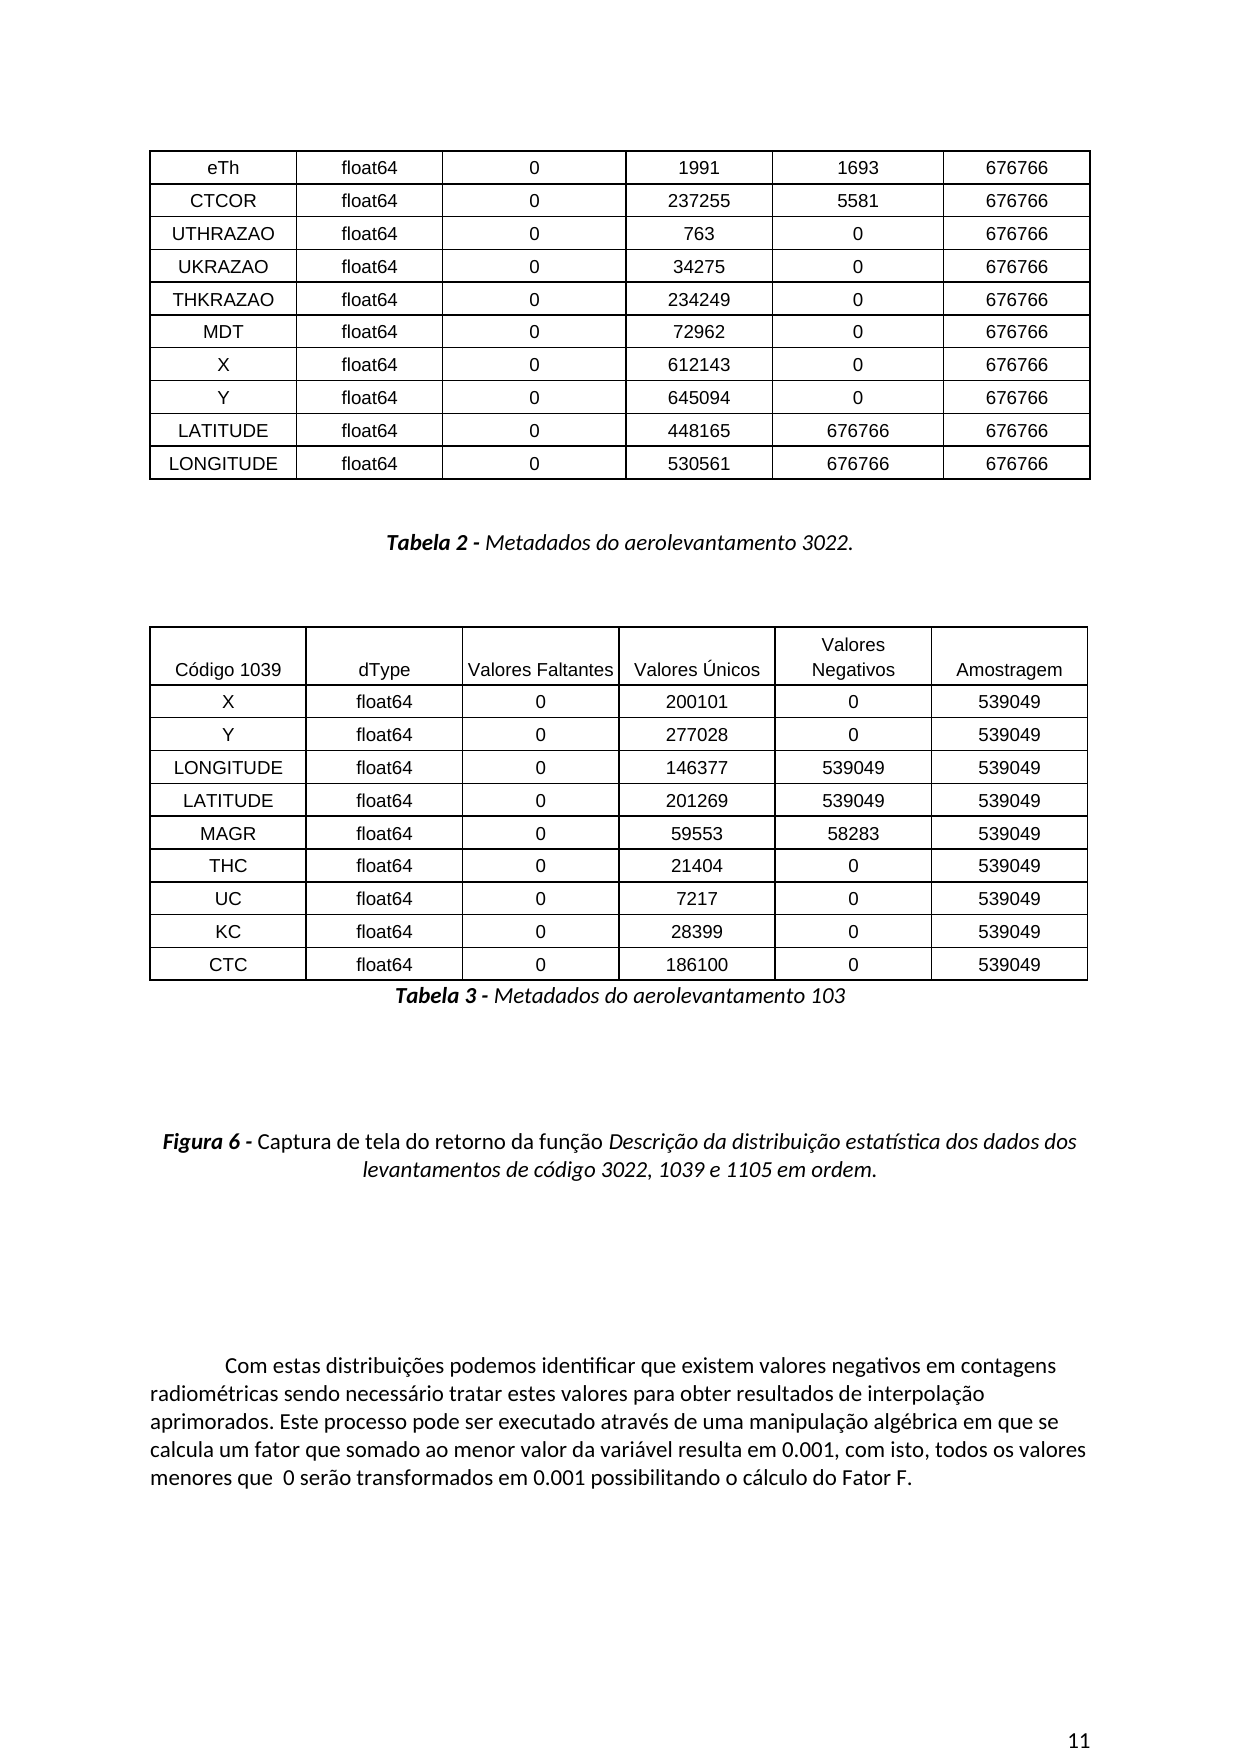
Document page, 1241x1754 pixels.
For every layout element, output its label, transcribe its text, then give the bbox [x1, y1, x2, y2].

table_cell float64 [297, 316, 442, 347]
text Tabela 3 - Metadados do aerolevantamento 103 [150, 981, 1090, 1009]
table_cell UKRAZAO [151, 250, 296, 281]
table_cell 539049 [932, 915, 1087, 947]
table_cell UTHRAZAO [151, 217, 296, 248]
table_cell LONGITUDE [151, 447, 296, 478]
table_cell 539049 [932, 784, 1087, 815]
table_cell 676766 [944, 414, 1089, 445]
table_cell float64 [297, 414, 442, 445]
table_cell 0 [463, 718, 618, 750]
table_cell 539049 [932, 817, 1087, 848]
table_cell 0 [443, 152, 625, 183]
table_cell 201269 [620, 784, 774, 815]
table_cell 0 [443, 250, 625, 281]
table_cell 0 [776, 686, 931, 717]
table_cell MAGR [151, 817, 305, 848]
table_cell float64 [307, 784, 462, 815]
table_cell 539049 [932, 686, 1087, 717]
table_cell 0 [443, 283, 625, 314]
table_cell KC [151, 915, 305, 947]
table_cell 0 [463, 751, 618, 782]
table_cell 234249 [627, 283, 772, 314]
table_cell 676766 [944, 348, 1089, 380]
table_cell 0 [776, 883, 931, 914]
table_cell CTCOR [151, 185, 296, 216]
table_cell X [151, 348, 296, 380]
table_cell 539049 [932, 883, 1087, 914]
table_cell 0 [443, 316, 625, 347]
table_cell 676766 [944, 381, 1089, 412]
table_cell Y [151, 718, 305, 750]
table_cell 676766 [944, 283, 1089, 314]
table_cell MDT [151, 316, 296, 347]
table_header Valores Únicos [620, 628, 774, 684]
table_cell 237255 [627, 185, 772, 216]
table_cell float64 [307, 686, 462, 717]
table_cell 0 [776, 948, 931, 979]
table_cell 539049 [932, 850, 1087, 881]
table_cell 0 [463, 915, 618, 947]
table_cell float64 [297, 152, 442, 183]
table_cell eTh [151, 152, 296, 183]
table_cell float64 [307, 948, 462, 979]
table_cell 0 [463, 883, 618, 914]
text Figura 6 - Captura de tela do retorno da função Descrição da distribuição estatística dos dados dos levantamentos de código 3022, 1039 e 1105 em ordem. [150, 1127, 1090, 1183]
table_cell LONGITUDE [151, 751, 305, 782]
table_cell 72962 [627, 316, 772, 347]
table_cell 1693 [773, 152, 943, 183]
table_cell CTC [151, 948, 305, 979]
table_cell 530561 [627, 447, 772, 478]
table_header Código 1039 [151, 628, 305, 684]
table_cell 539049 [932, 948, 1087, 979]
table_cell 28399 [620, 915, 774, 947]
table_cell 0 [463, 948, 618, 979]
table_cell 612143 [627, 348, 772, 380]
table_cell 0 [443, 348, 625, 380]
text Tabela 2 - Metadados do aerolevantamento 3022. [150, 528, 1090, 557]
table_header Valores Negativos [776, 628, 931, 684]
table_cell 0 [443, 414, 625, 445]
table_cell 676766 [944, 152, 1089, 183]
table_cell LATITUDE [151, 414, 296, 445]
table_header dType [307, 628, 462, 684]
table_cell 0 [773, 348, 943, 380]
table_cell 58283 [776, 817, 931, 848]
table_cell float64 [297, 185, 442, 216]
table_cell float64 [297, 217, 442, 248]
table_cell float64 [297, 250, 442, 281]
table_cell 676766 [944, 217, 1089, 248]
table_cell 676766 [773, 447, 943, 478]
table_cell UC [151, 883, 305, 914]
table_cell 676766 [944, 316, 1089, 347]
table_cell 59553 [620, 817, 774, 848]
table_cell float64 [307, 718, 462, 750]
table_cell 1991 [627, 152, 772, 183]
text Com estas distribuições podemos identificar que existem valores negativos em contagens radiométricas sendo necessário tratar estes valores para obter resultados de interpolação aprimorados. Este processo pode ser executado através de uma manipulação algébrica em que se calcula um fator que somado ao menor valor da variável resulta em 0.001, com isto, todos os valores menores que 0 serão transformados em 0.001 possibilitando o cálculo do Fator F. [150, 1351, 1090, 1491]
table_cell 763 [627, 217, 772, 248]
table_cell 0 [463, 817, 618, 848]
table_cell float64 [307, 883, 462, 914]
table_header Valores Faltantes [463, 628, 618, 684]
table_cell 0 [443, 217, 625, 248]
table_cell 676766 [944, 447, 1089, 478]
table_cell 0 [463, 686, 618, 717]
table_cell 200101 [620, 686, 774, 717]
table_cell float64 [297, 381, 442, 412]
table_cell 448165 [627, 414, 772, 445]
table_cell 0 [773, 217, 943, 248]
table_cell 539049 [776, 784, 931, 815]
table_cell 645094 [627, 381, 772, 412]
table_cell 676766 [773, 414, 943, 445]
table_cell 539049 [932, 751, 1087, 782]
table_cell 0 [773, 381, 943, 412]
table_cell 539049 [932, 718, 1087, 750]
table_cell float64 [307, 915, 462, 947]
table_cell 7217 [620, 883, 774, 914]
table_cell float64 [307, 850, 462, 881]
table_cell 5581 [773, 185, 943, 216]
table_cell 0 [443, 447, 625, 478]
table_cell 0 [773, 316, 943, 347]
table_cell 186100 [620, 948, 774, 979]
table_cell 277028 [620, 718, 774, 750]
table_cell LATITUDE [151, 784, 305, 815]
table_cell 0 [773, 283, 943, 314]
table_cell 0 [463, 784, 618, 815]
table_cell 0 [443, 185, 625, 216]
table_cell 539049 [776, 751, 931, 782]
table_cell float64 [307, 751, 462, 782]
table_cell 0 [776, 915, 931, 947]
table_cell float64 [307, 817, 462, 848]
table_cell float64 [297, 348, 442, 380]
table_cell 146377 [620, 751, 774, 782]
table_cell 676766 [944, 250, 1089, 281]
table_cell THKRAZAO [151, 283, 296, 314]
table_cell X [151, 686, 305, 717]
table_cell 0 [463, 850, 618, 881]
table_cell 0 [443, 381, 625, 412]
table_cell THC [151, 850, 305, 881]
table_cell 0 [776, 718, 931, 750]
table_cell 21404 [620, 850, 774, 881]
table_cell float64 [297, 283, 442, 314]
table_cell 34275 [627, 250, 772, 281]
table_cell 0 [773, 250, 943, 281]
table_cell 0 [776, 850, 931, 881]
table_header Amostragem [932, 628, 1087, 684]
table_cell 676766 [944, 185, 1089, 216]
table_cell Y [151, 381, 296, 412]
table_cell float64 [297, 447, 442, 478]
